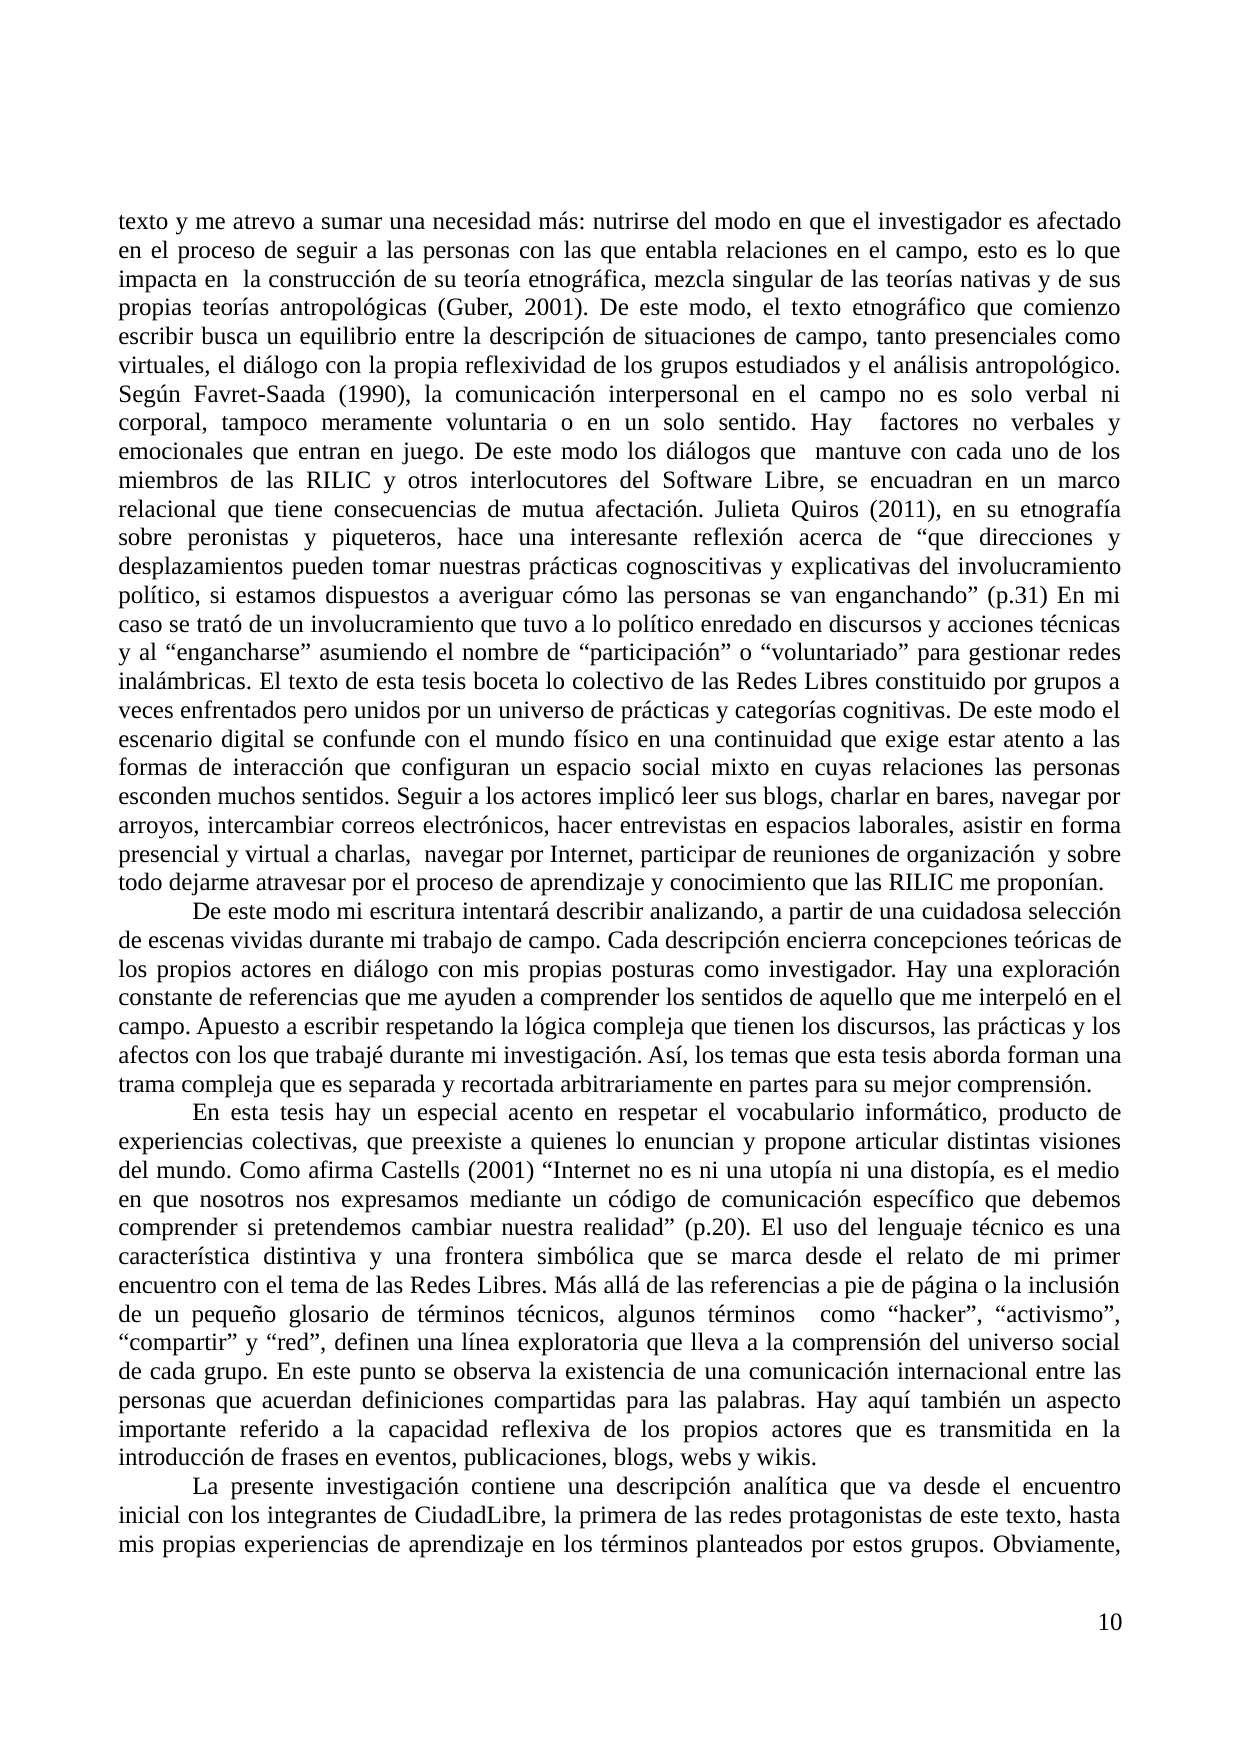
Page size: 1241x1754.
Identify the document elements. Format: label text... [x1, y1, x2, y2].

text De este modo mi escritura intentará describir analizando, a partir de una cuidadosa selección de escenas vividas durante mi trabajo de campo. Cada descripción encierra concepciones teóricas de los propios actores en diálogo con mis propias posturas como investigador. Hay una exploración constante de referencias que me ayuden a comprender los sentidos de aquello que me interpeló en el campo. Apuesto a escribir respetando la lógica compleja que tienen los discursos, las prácticas y los afectos con los que trabajé durante mi investigación. Así, los temas que esta tesis aborda forman una trama compleja que es separada y recortada arbitrariamente en partes para su mejor comprensión. [118, 896, 1122, 1097]
text La presente investigación contiene una descripción analítica que va desde el encuentro inicial con los integrantes de CiudadLibre, la primera de las redes protagonistas de este texto, hasta mis propias experiencias de aprendizaje en los términos planteados por estos grupos. Obviamente, [118, 1471, 1122, 1557]
text texto y me atrevo a sumar una necesidad más: nutrirse del modo en que el investigador es afectado en el proceso de seguir a las personas con las que entabla relaciones en el campo, esto es lo que impacta en la construcción de su teoría etnográfica, mezcla singular de las teorías nativas y de sus propias teorías antropológicas (Guber, 2001). De este modo, el texto etnográfico que comienzo escribir busca un equilibrio entre la descripción de situaciones de campo, tanto presenciales como virtuales, el diálogo con la propia reflexividad de los grupos estudiados y el análisis antropológico. Según Favret-Saada (1990), la comunicación interpersonal en el campo no es solo verbal ni corporal, tampoco meramente voluntaria o en un solo sentido. Hay factores no verbales y emocionales que entran en juego. De este modo los diálogos que mantuve con cada uno de los miembros de las RILIC y otros interlocutores del Software Libre, se encuadran en un marco relacional que tiene consecuencias de mutua afectación. Julieta Quiros (2011), en su etnografía sobre peronistas y piqueteros, hace una interesante reflexión acerca de “que direcciones y desplazamientos pueden tomar nuestras prácticas cognoscitivas y explicativas del involucramiento político, si estamos dispuestos a averiguar cómo las personas se van enganchando” (p.31) En mi caso se trató de un involucramiento que tuvo a lo político enredado en discursos y acciones técnicas y al “engancharse” asumiendo el nombre de “participación” o “voluntariado” para gestionar redes inalámbricas. El texto de esta tesis boceta lo colectivo de las Redes Libres constituido por grupos a veces enfrentados pero unidos por un universo de prácticas y categorías cognitivas. De este modo el escenario digital se confunde con el mundo físico en una continuidad que exige estar atento a las formas de interacción que configuran un espacio social mixto en cuyas relaciones las personas esconden muchos sentidos. Seguir a los actores implicó leer sus blogs, charlar en bares, navegar por arroyos, intercambiar correos electrónicos, hacer entrevistas en espacios laborales, asistir en forma presencial y virtual a charlas, navegar por Internet, participar de reuniones de organización y sobre todo dejarme atravesar por el proceso de aprendizaje y conocimiento que las RILIC me proponían. [118, 206, 1122, 896]
text En esta tesis hay un especial acento en respetar el vocabulario informático, producto de experiencias colectivas, que preexiste a quienes lo enuncian y propone articular distintas visiones del mundo. Como afirma Castells (2001) “Internet no es ni una utopía ni una distopía, es el medio en que nosotros nos expresamos mediante un código de comunicación específico que debemos comprender si pretendemos cambiar nuestra realidad” (p.20). El uso del lenguaje técnico es una característica distintiva y una frontera simbólica que se marca desde el relato de mi primer encuentro con el tema de las Redes Libres. Más allá de las referencias a pie de página o la inclusión de un pequeño glosario de términos técnicos, algunos términos como “hacker”, “activismo”, “compartir” y “red”, definen una línea exploratoria que lleva a la comprensión del universo social de cada grupo. En este punto se observa la existencia de una comunicación internacional entre las personas que acuerdan definiciones compartidas para las palabras. Hay aquí también un aspecto importante referido a la capacidad reflexiva de los propios actores que es transmitida en la introducción de frases en eventos, publicaciones, blogs, webs y wikis. [118, 1097, 1122, 1471]
